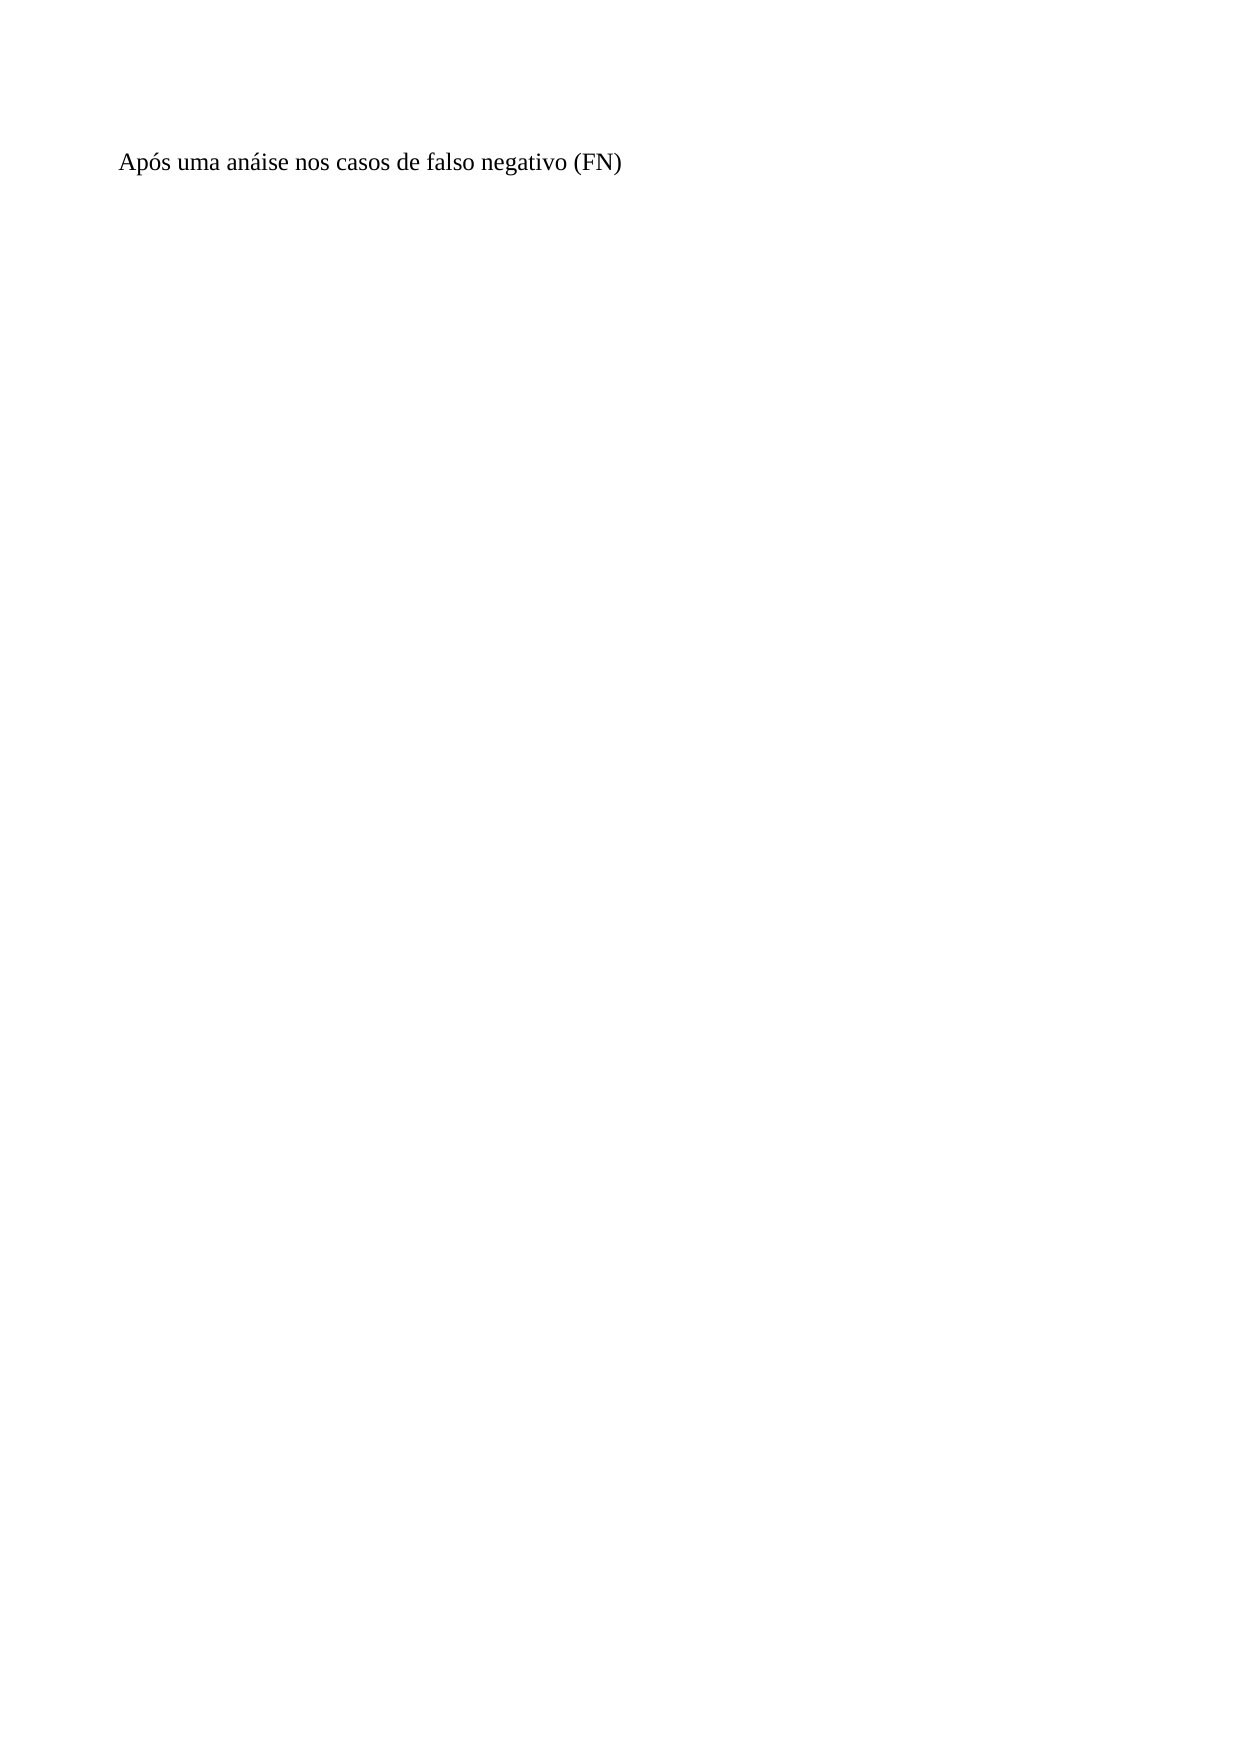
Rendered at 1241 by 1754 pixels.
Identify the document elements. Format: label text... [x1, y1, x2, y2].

text Após uma anáise nos casos de falso negativo (FN) [118, 147, 1122, 176]
